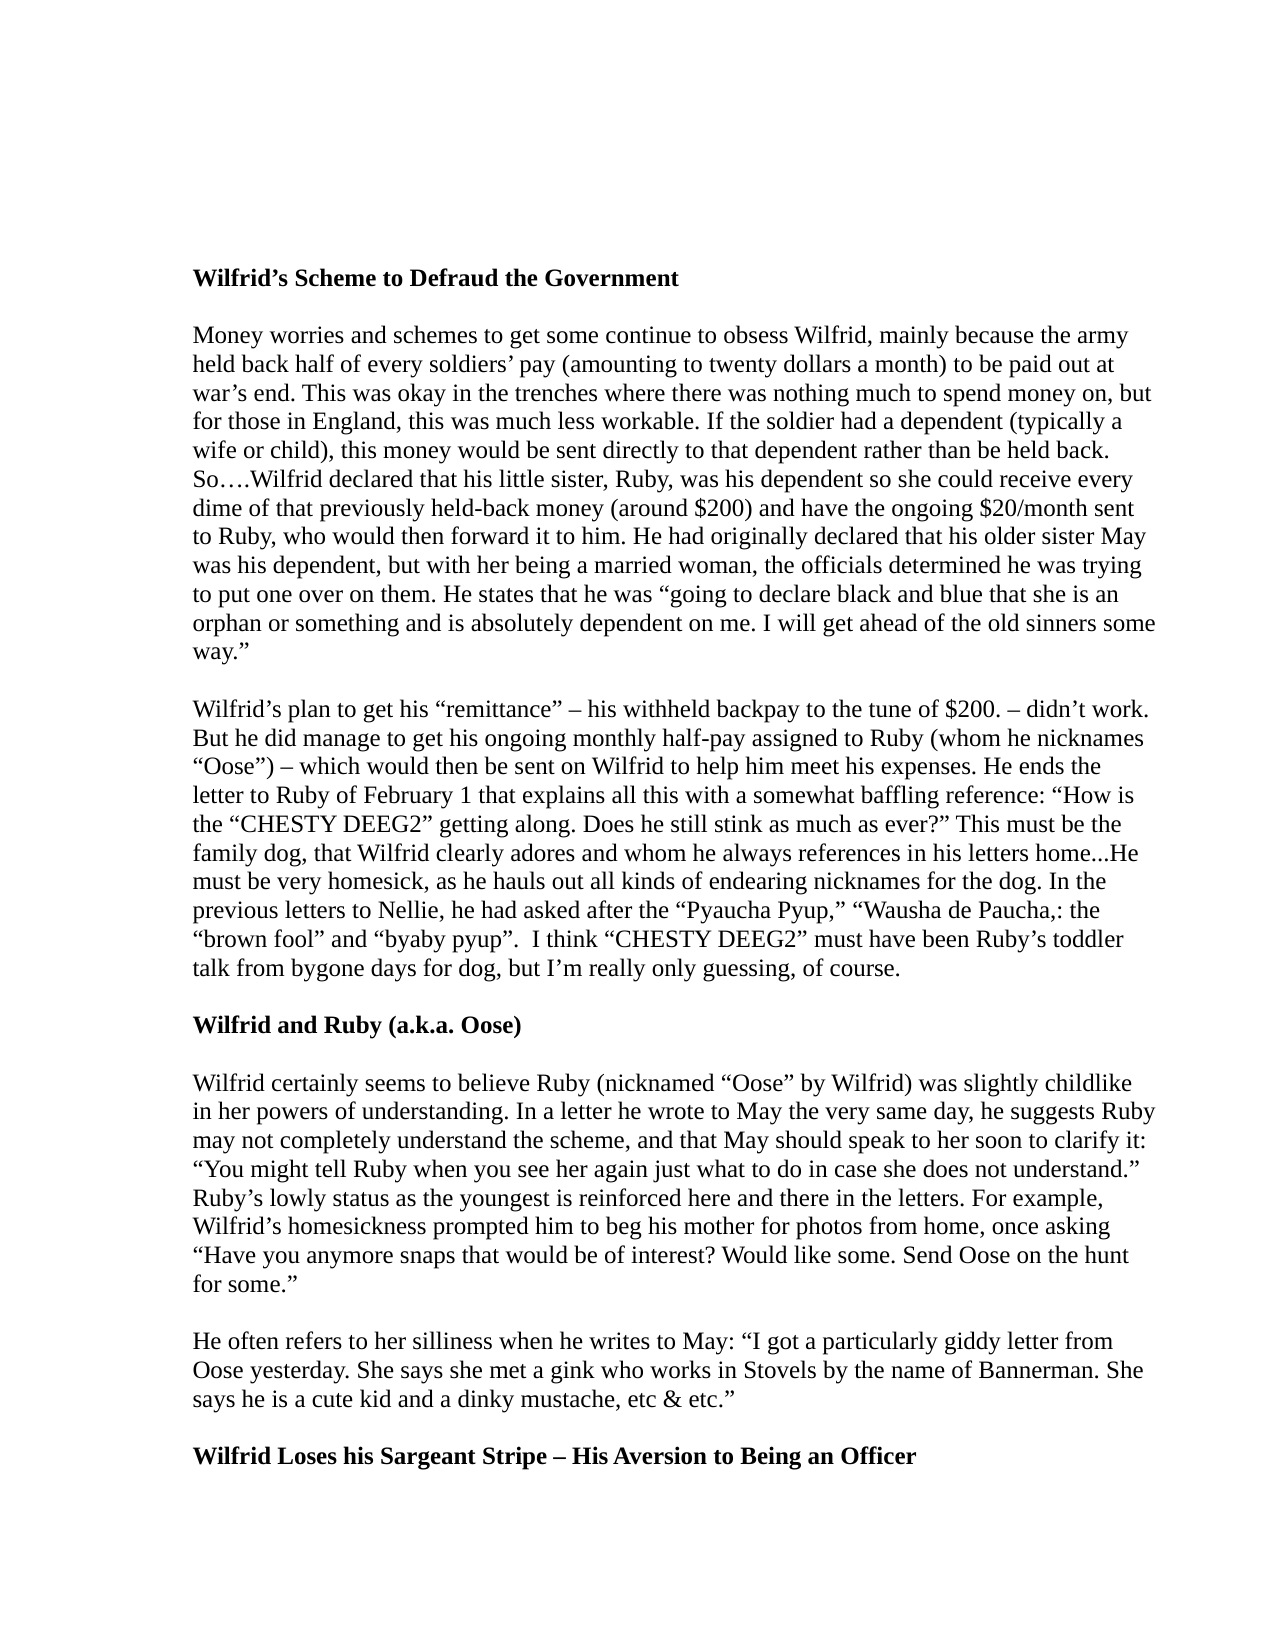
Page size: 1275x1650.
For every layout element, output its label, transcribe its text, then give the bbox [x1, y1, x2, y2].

text Wilfrid certainly seems to believe Ruby (nicknamed “Oose” by Wilfrid) was slightly childlike in her powers of understanding. In a letter he wrote to May the very same day, he suggests Ruby may not completely understand the scheme, and that May should speak to her soon to clarify it: “You might tell Ruby when you see her again just what to do in case she does not understand.” Ruby’s lowly status as the youngest is reinforced here and there in the letters. For example, Wilfrid’s homesickness prompted him to beg his mother for photos from home, once asking “Have you anymore snaps that would be of interest? Would like some. Send Oose on the hunt for some.” [192, 1068, 1158, 1298]
text Money worries and schemes to get some continue to obsess Wilfrid, mainly because the army held back half of every soldiers’ pay (amounting to twenty dollars a month) to be paid out at war’s end. This was okay in the trenches where there was nothing much to spend money on, but for those in England, this was much less workable. If the soldier had a dependent (typically a wife or child), this money would be sent directly to that dependent rather than be held back. So….Wilfrid declared that his little sister, Ruby, was his dependent so she could receive every dime of that previously held-back money (around $200) and have the ongoing $20/month sent to Ruby, who would then forward it to him. He had originally declared that his older sister May was his dependent, but with her being a married woman, the officials determined he was trying to put one over on them. He states that he was “going to declare black and blue that she is an orphan or something and is absolutely dependent on me. I will get ahead of the old sinners some way.” [192, 320, 1158, 665]
text Wilfrid Loses his Sargeant Stripe – His Aversion to Being an Officer [192, 1441, 1158, 1470]
text Wilfrid’s plan to get his “remittance” – his withheld backpay to the tune of $200. – didn’t work. But he did manage to get his ongoing monthly half-pay assigned to Ruby (whom he nicknames “Oose”) – which would then be sent on Wilfrid to help him meet his expenses. He ends the letter to Ruby of February 1 that explains all this with a somewhat baffling reference: “How is the “CHESTY DEEG2” getting along. Does he still stink as much as ever?” This must be the family dog, that Wilfrid clearly adores and whom he always references in his letters home...He must be very homesick, as he hauls out all kinds of endearing nicknames for the dog. In the previous letters to Nellie, he had asked after the “Pyaucha Pyup,” “Wausha de Paucha,: the “brown fool” and “byaby pyup”. I think “CHESTY DEEG2” must have been Ruby’s toddler talk from bygone days for dog, but I’m really only guessing, of course. [192, 694, 1158, 981]
text He often refers to her silliness when he writes to May: “I got a particularly giddy letter from Oose yesterday. She says she met a gink who works in Stovels by the name of Bannerman. She says he is a cute kid and a dinky mustache, etc & etc.” [192, 1326, 1158, 1413]
text Wilfrid and Ruby (a.k.a. Oose) [192, 1010, 1158, 1039]
text Wilfrid’s Scheme to Defraud the Government [192, 263, 1158, 291]
